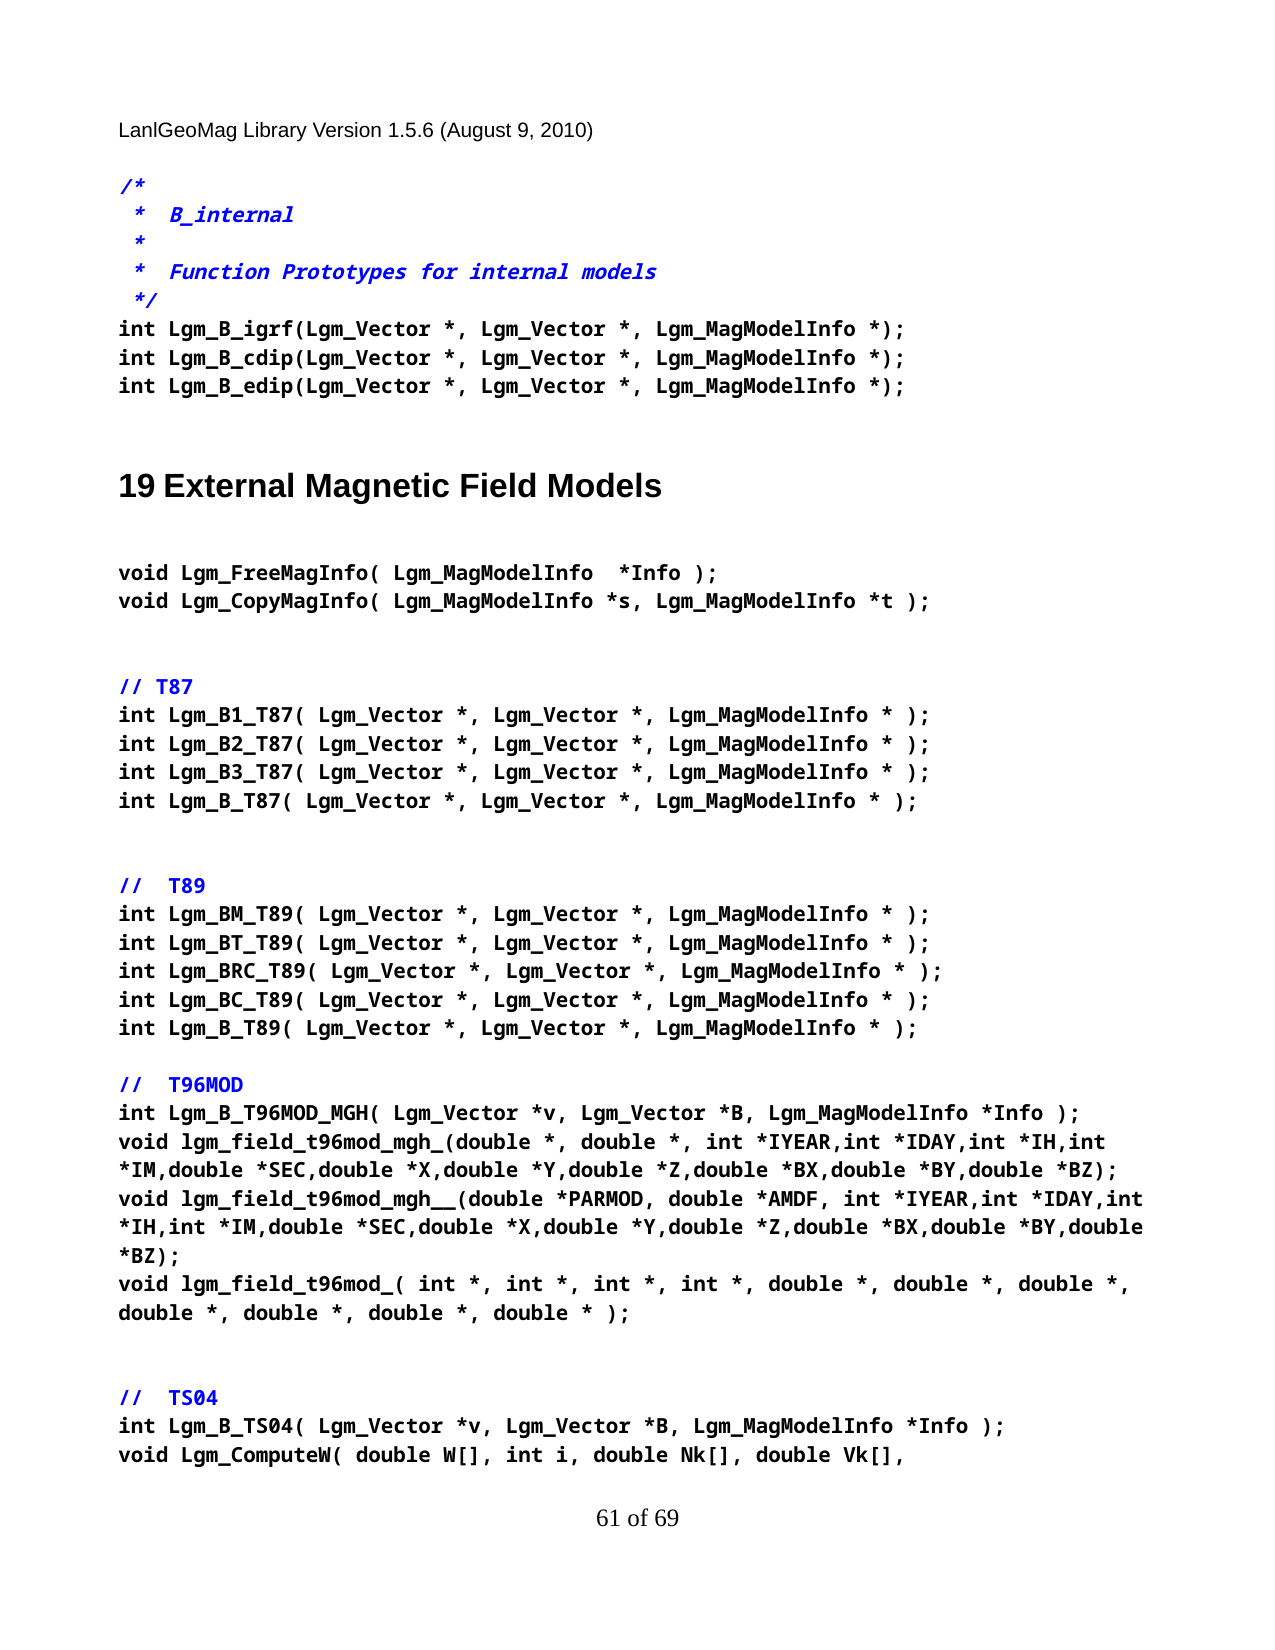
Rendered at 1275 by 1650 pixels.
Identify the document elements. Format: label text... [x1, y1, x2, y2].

text // T87 [118, 672, 1157, 700]
text void Lgm_FreeMagInfo( Lgm_MagModelInfo *Info ); [118, 558, 1157, 587]
subtitle External Magnetic Field Models [118, 466, 1157, 504]
text * B_internal [118, 201, 1157, 229]
text int Lgm_B2_T87( Lgm_Vector *, Lgm_Vector *, Lgm_MagModelInfo * ); [118, 729, 1157, 757]
text void Lgm_ComputeW( double W[], int i, double Nk[], double Vk[], [118, 1440, 1157, 1468]
text * Function Prototypes for internal models [118, 257, 1157, 286]
text int Lgm_B3_T87( Lgm_Vector *, Lgm_Vector *, Lgm_MagModelInfo * ); [118, 757, 1157, 786]
text /* [118, 172, 1157, 201]
text int Lgm_B_TS04( Lgm_Vector *v, Lgm_Vector *B, Lgm_MagModelInfo *Info ); [118, 1411, 1157, 1440]
text * [118, 229, 1157, 257]
text int Lgm_BC_T89( Lgm_Vector *, Lgm_Vector *, Lgm_MagModelInfo * ); [118, 985, 1157, 1013]
text void lgm_field_t96mod_( int *, int *, int *, int *, double *, double *, double *, double *, double *, double *, double * ); [118, 1269, 1157, 1326]
text int Lgm_B_edip(Lgm_Vector *, Lgm_Vector *, Lgm_MagModelInfo *); [118, 371, 1157, 399]
text void Lgm_CopyMagInfo( Lgm_MagModelInfo *s, Lgm_MagModelInfo *t ); [118, 587, 1157, 615]
text // T96MOD [118, 1070, 1157, 1098]
text int Lgm_B1_T87( Lgm_Vector *, Lgm_Vector *, Lgm_MagModelInfo * ); [118, 700, 1157, 729]
text int Lgm_B_T96MOD_MGH( Lgm_Vector *v, Lgm_Vector *B, Lgm_MagModelInfo *Info ); [118, 1098, 1157, 1127]
text */ [118, 286, 1157, 314]
text int Lgm_B_T87( Lgm_Vector *, Lgm_Vector *, Lgm_MagModelInfo * ); [118, 786, 1157, 814]
text // T89 [118, 871, 1157, 899]
text int Lgm_B_T89( Lgm_Vector *, Lgm_Vector *, Lgm_MagModelInfo * ); [118, 1013, 1157, 1042]
text int Lgm_BT_T89( Lgm_Vector *, Lgm_Vector *, Lgm_MagModelInfo * ); [118, 928, 1157, 956]
text int Lgm_B_cdip(Lgm_Vector *, Lgm_Vector *, Lgm_MagModelInfo *); [118, 343, 1157, 371]
text int Lgm_BM_T89( Lgm_Vector *, Lgm_Vector *, Lgm_MagModelInfo * ); [118, 899, 1157, 928]
text void lgm_field_t96mod_mgh__(double *PARMOD, double *AMDF, int *IYEAR,int *IDAY,int *IH,int *IM,double *SEC,double *X,double *Y,double *Z,double *BX,double *BY,double *BZ); [118, 1184, 1157, 1269]
text void lgm_field_t96mod_mgh_(double *, double *, int *IYEAR,int *IDAY,int *IH,int *IM,double *SEC,double *X,double *Y,double *Z,double *BX,double *BY,double *BZ); [118, 1127, 1157, 1184]
text int Lgm_B_igrf(Lgm_Vector *, Lgm_Vector *, Lgm_MagModelInfo *); [118, 314, 1157, 343]
text // TS04 [118, 1383, 1157, 1411]
text int Lgm_BRC_T89( Lgm_Vector *, Lgm_Vector *, Lgm_MagModelInfo * ); [118, 956, 1157, 985]
